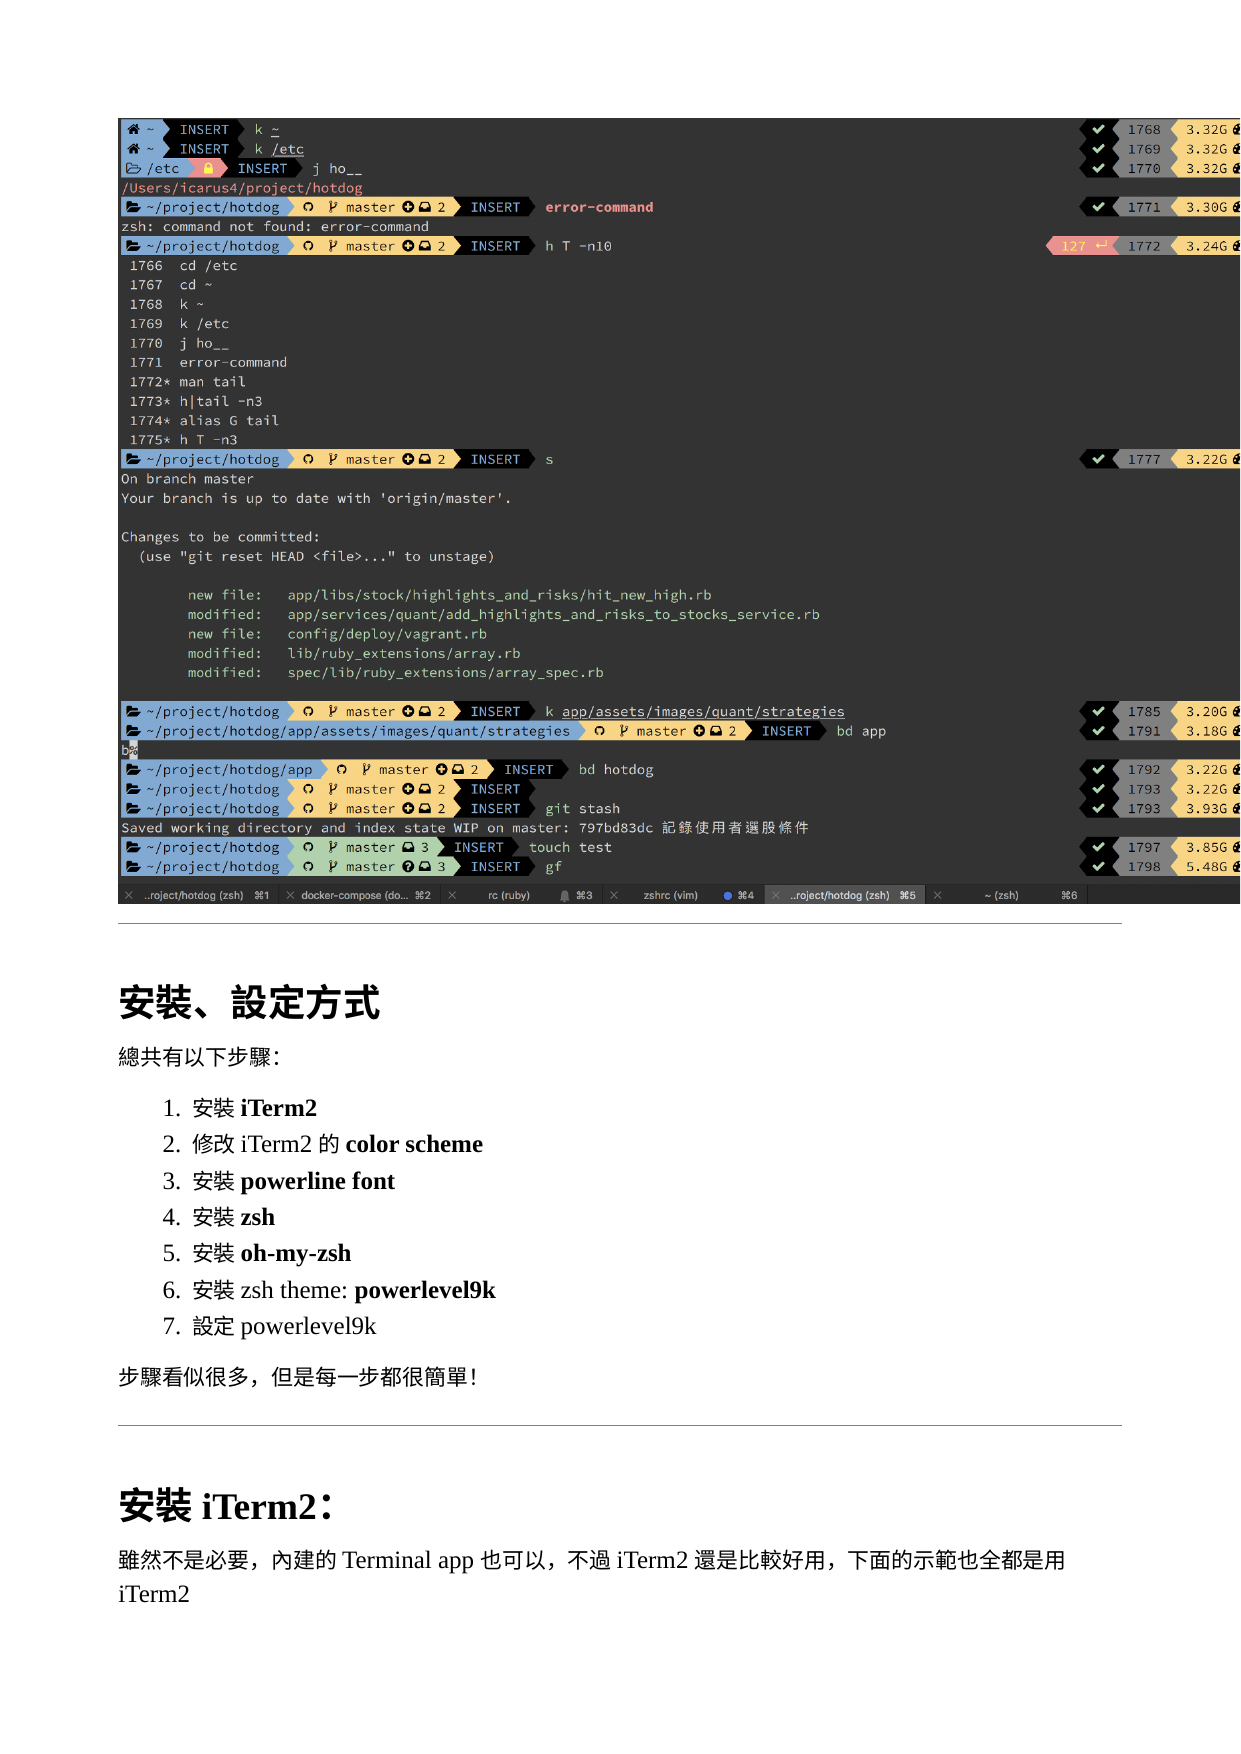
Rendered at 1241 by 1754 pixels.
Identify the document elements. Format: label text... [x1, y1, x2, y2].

subtitle 安裝 iTerm2： [118, 1476, 1122, 1530]
text 雖然不是必要，內建的 Terminal app 也可以，不過 iTerm2 還是比較好用，下面的示範也全都是用 iTerm2 [118, 1543, 1122, 1607]
list 安裝 iTerm2 [162, 1091, 1122, 1123]
list 安裝 powerline font [162, 1164, 1122, 1195]
subtitle 安裝、設定方式 [118, 973, 1122, 1027]
list 修改 iTerm2 的 color scheme [162, 1127, 1122, 1159]
list 安裝 oh-my-zsh [162, 1236, 1122, 1268]
list 安裝 zsh [162, 1200, 1122, 1232]
list 安裝 zsh theme: powerlevel9k [162, 1273, 1122, 1304]
text 步驟看似很多，但是每一步都很簡單！ [118, 1360, 1122, 1392]
picture [118, 118, 1241, 904]
text 總共有以下步驟： [118, 1040, 1122, 1072]
list 設定 powerlevel9k [162, 1309, 1122, 1341]
